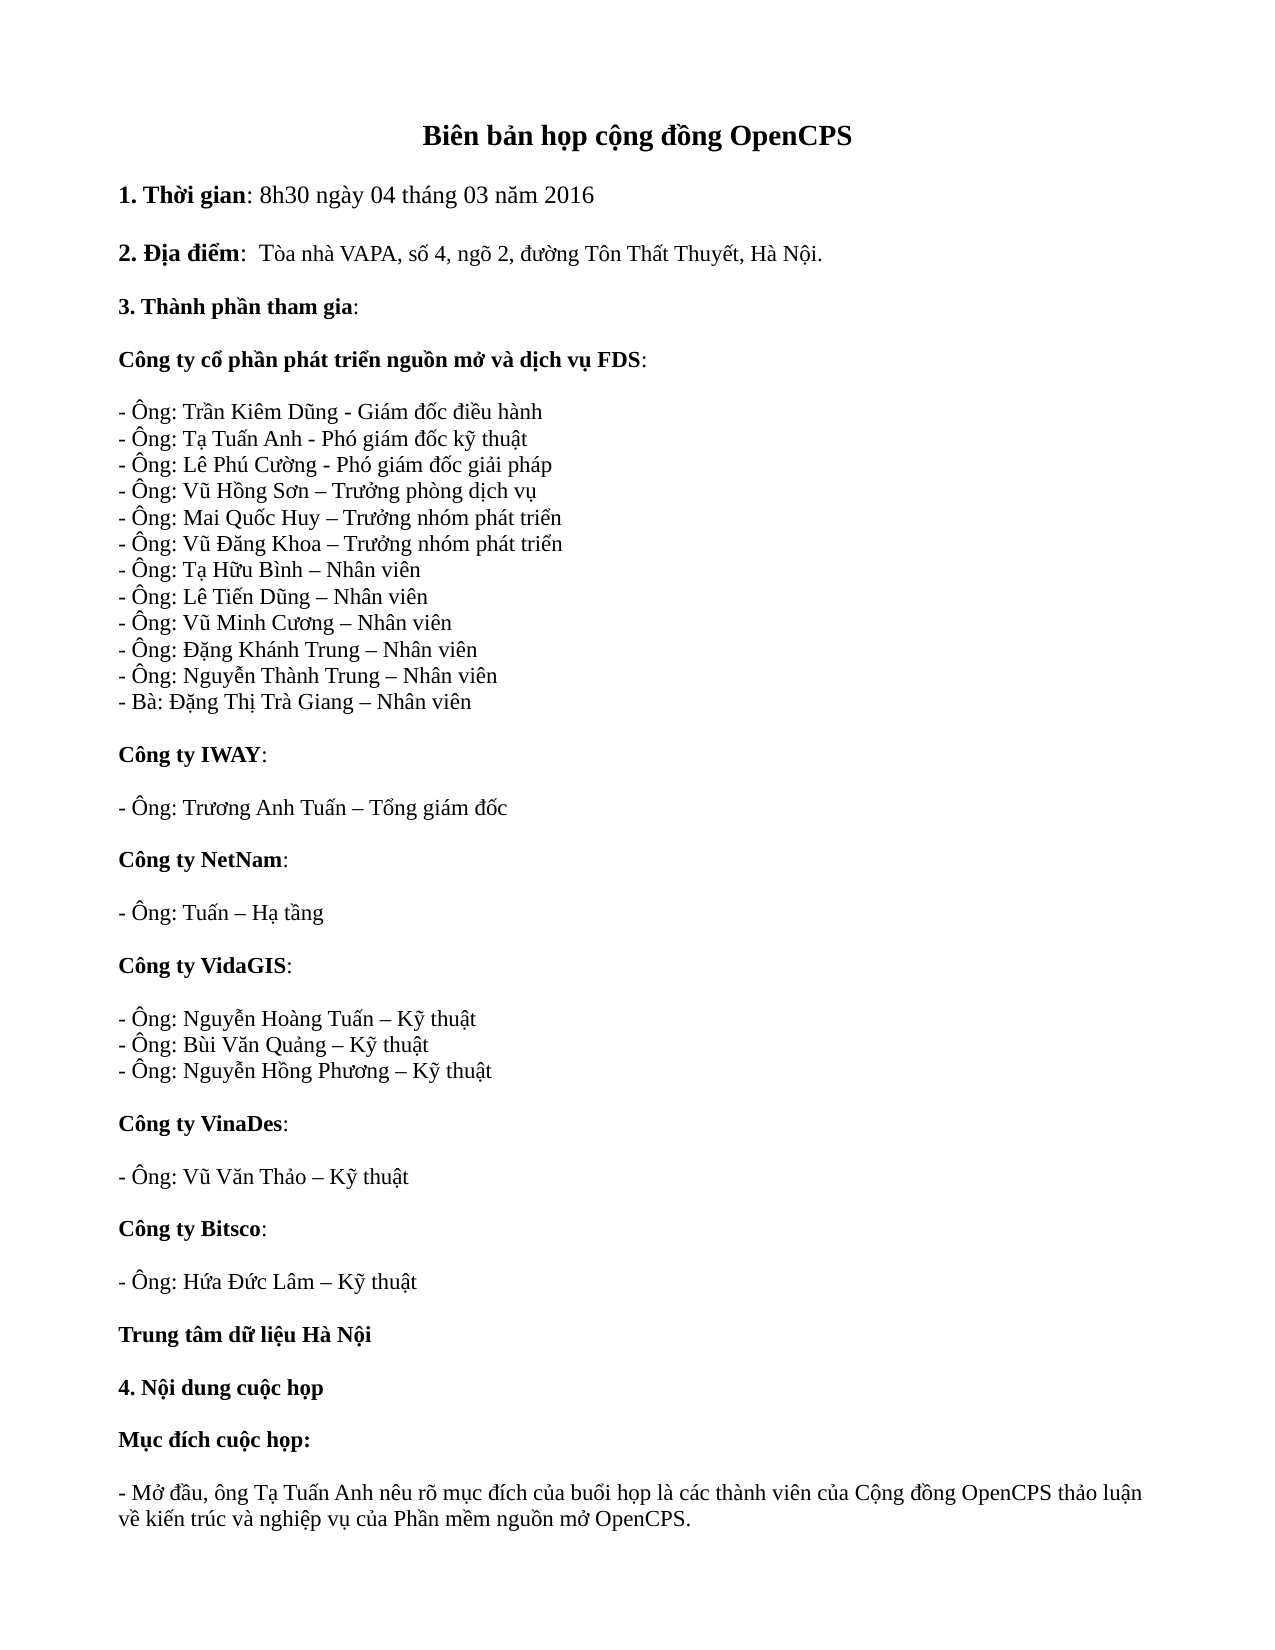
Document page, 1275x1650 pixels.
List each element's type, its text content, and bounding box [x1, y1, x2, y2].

text - Ông: Hứa Đức Lâm – Kỹ thuật [118, 1268, 1157, 1294]
text 3. Thành phần tham gia: [118, 293, 1157, 319]
text - Ông: Tạ Tuấn Anh - Phó giám đốc kỹ thuật [118, 425, 1157, 451]
text - Ông: Vũ Hồng Sơn – Trưởng phòng dịch vụ [118, 477, 1157, 504]
text 1. Thời gian: 8h30 ngày 04 tháng 03 năm 2016 [118, 180, 1157, 209]
text 4. Nội dung cuộc họp [118, 1373, 1157, 1400]
text - Ông: Đặng Khánh Trung – Nhân viên [118, 636, 1157, 662]
text 2. Địa điểm: Tòa nhà VAPA, số 4, ngõ 2, đường Tôn Thất Thuyết, Hà Nội. [118, 238, 1157, 267]
text - Ông: Lê Tiến Dũng – Nhân viên [118, 583, 1157, 609]
text - Ông: Vũ Đăng Khoa – Trưởng nhóm phát triển [118, 530, 1157, 557]
text - Ông: Mai Quốc Huy – Trưởng nhóm phát triển [118, 504, 1157, 530]
text Công ty IWAY: [118, 741, 1157, 767]
text - Ông: Vũ Minh Cương – Nhân viên [118, 609, 1157, 636]
text - Ông: Tuấn – Hạ tầng [118, 899, 1157, 926]
text - Ông: Vũ Văn Thảo – Kỹ thuật [118, 1163, 1157, 1189]
text - Mở đầu, ông Tạ Tuấn Anh nêu rõ mục đích của buổi họp là các thành viên của Cộng đồng OpenCPS thảo luận về kiến trúc và nghiệp vụ của Phần mềm nguồn mở OpenCPS. [118, 1479, 1157, 1532]
text Công ty Bitsco: [118, 1215, 1157, 1242]
text - Ông: Nguyễn Hồng Phương – Kỹ thuật [118, 1057, 1157, 1084]
text Công ty VidaGIS: [118, 952, 1157, 978]
text - Bà: Đặng Thị Trà Giang – Nhân viên [118, 688, 1157, 715]
text Công ty NetNam: [118, 846, 1157, 873]
text Mục đích cuộc họp: [118, 1426, 1157, 1453]
text - Ông: Nguyễn Hoàng Tuấn – Kỹ thuật [118, 1004, 1157, 1031]
text - Ông: Tạ Hữu Bình – Nhân viên [118, 557, 1157, 583]
text - Ông: Trương Anh Tuấn – Tổng giám đốc [118, 794, 1157, 820]
text - Ông: Lê Phú Cường - Phó giám đốc giải pháp [118, 451, 1157, 477]
text Công ty cổ phần phát triển nguồn mở và dịch vụ FDS: [118, 346, 1157, 372]
text Biên bản họp cộng đồng OpenCPS [118, 118, 1157, 152]
text - Ông: Nguyễn Thành Trung – Nhân viên [118, 662, 1157, 688]
text - Ông: Bùi Văn Quảng – Kỹ thuật [118, 1031, 1157, 1057]
text Công ty VinaDes: [118, 1110, 1157, 1136]
text - Ông: Trần Kiêm Dũng - Giám đốc điều hành [118, 398, 1157, 425]
text Trung tâm dữ liệu Hà Nội [118, 1321, 1157, 1347]
